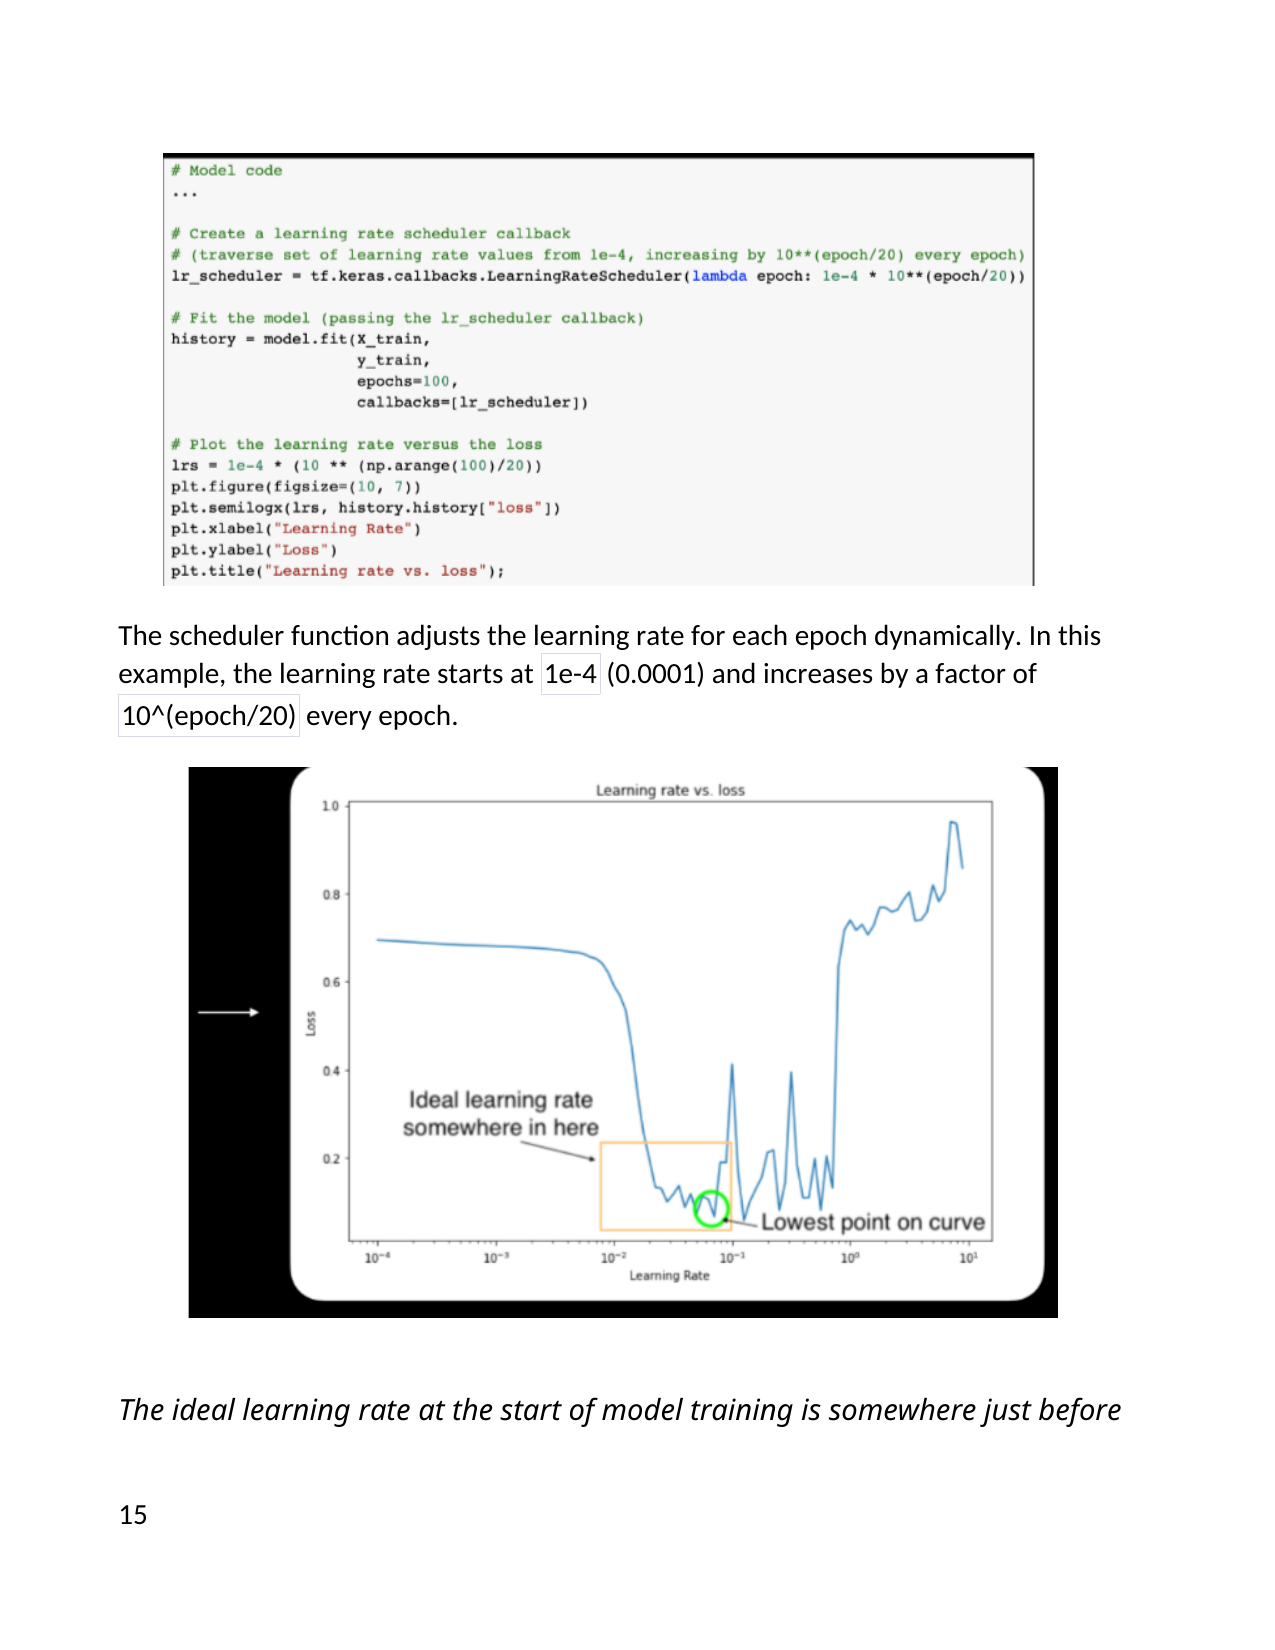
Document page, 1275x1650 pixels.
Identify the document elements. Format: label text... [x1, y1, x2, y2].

picture [163, 153, 1035, 586]
text The ideal learning rate at the start of model training is somewhere just before [118, 1389, 1157, 1429]
text The scheduler function adjusts the learning rate for each epoch dynamically. In this example, the learning rate starts at 1e-4 (0.0001) and increases by a factor of 10^(epoch/20) every epoch. [118, 617, 1157, 736]
picture [188, 767, 1058, 1318]
